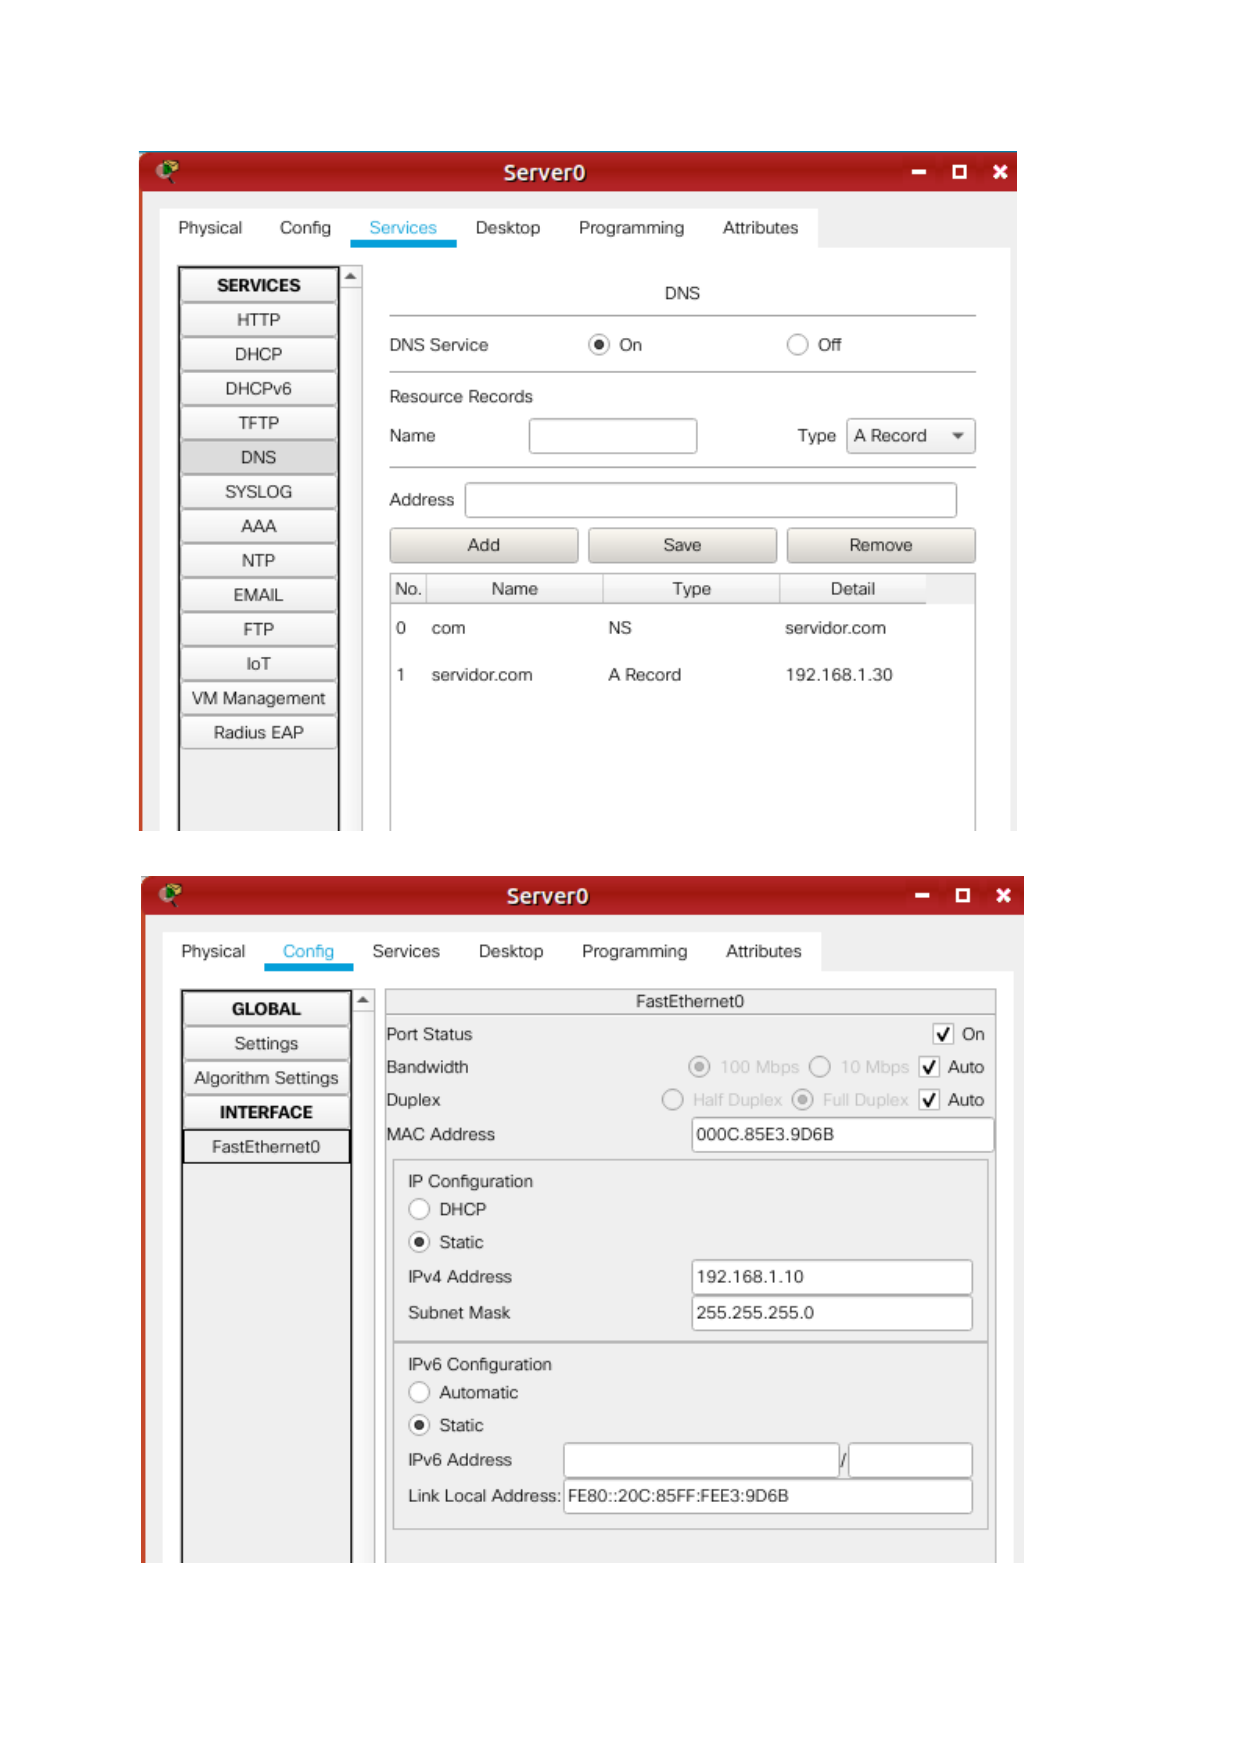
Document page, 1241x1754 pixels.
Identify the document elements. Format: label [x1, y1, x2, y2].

picture [138, 153, 1017, 831]
picture [141, 876, 1024, 1563]
